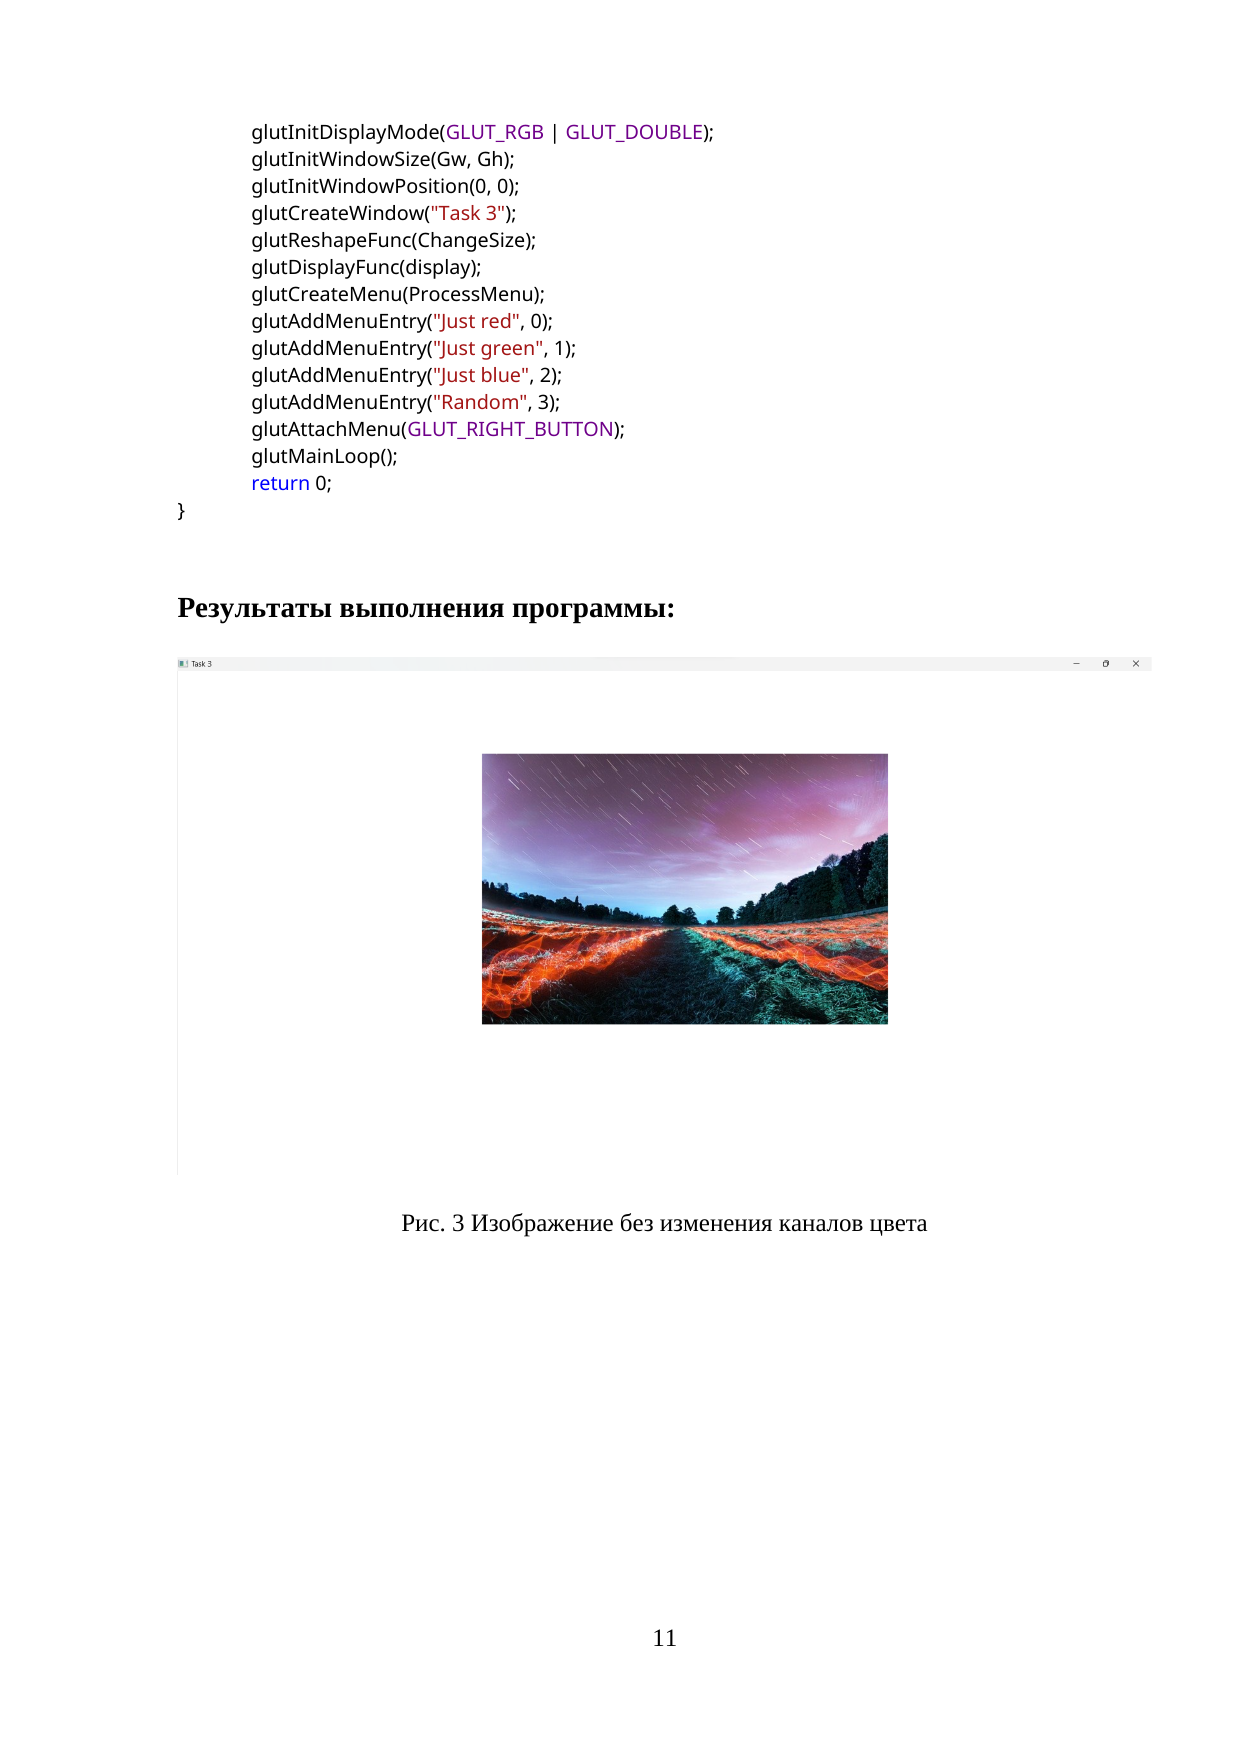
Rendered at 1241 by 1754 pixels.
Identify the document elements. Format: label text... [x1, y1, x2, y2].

text } [177, 496, 1152, 523]
text glutReshapeFunc(ChangeSize); [177, 226, 1152, 253]
text glutInitWindowPosition(0, 0); [177, 172, 1152, 199]
text Рис. 3 Изображение без изменения каналов цвета [177, 1208, 1152, 1237]
text glutAddMenuEntry("Random", 3); [177, 388, 1152, 415]
text glutInitWindowSize(Gw, Gh); [177, 145, 1152, 172]
text glutCreateMenu(ProcessMenu); [177, 280, 1152, 307]
text return 0; [177, 469, 1152, 496]
text glutInitDisplayMode(GLUT_RGB | GLUT_DOUBLE); [177, 118, 1152, 145]
text glutAddMenuEntry("Just blue", 2); [177, 361, 1152, 388]
text glutCreateWindow("Task 3"); [177, 199, 1152, 226]
text glutDisplayFunc(display); [177, 253, 1152, 280]
text glutAddMenuEntry("Just red", 0); [177, 307, 1152, 334]
picture [177, 657, 1152, 1175]
text glutAttachMenu(GLUT_RIGHT_BUTTON); [177, 415, 1152, 442]
text glutMainLoop(); [177, 442, 1152, 469]
text glutAddMenuEntry("Just green", 1); [177, 334, 1152, 361]
text Результаты выполнения программы: [177, 590, 1152, 623]
